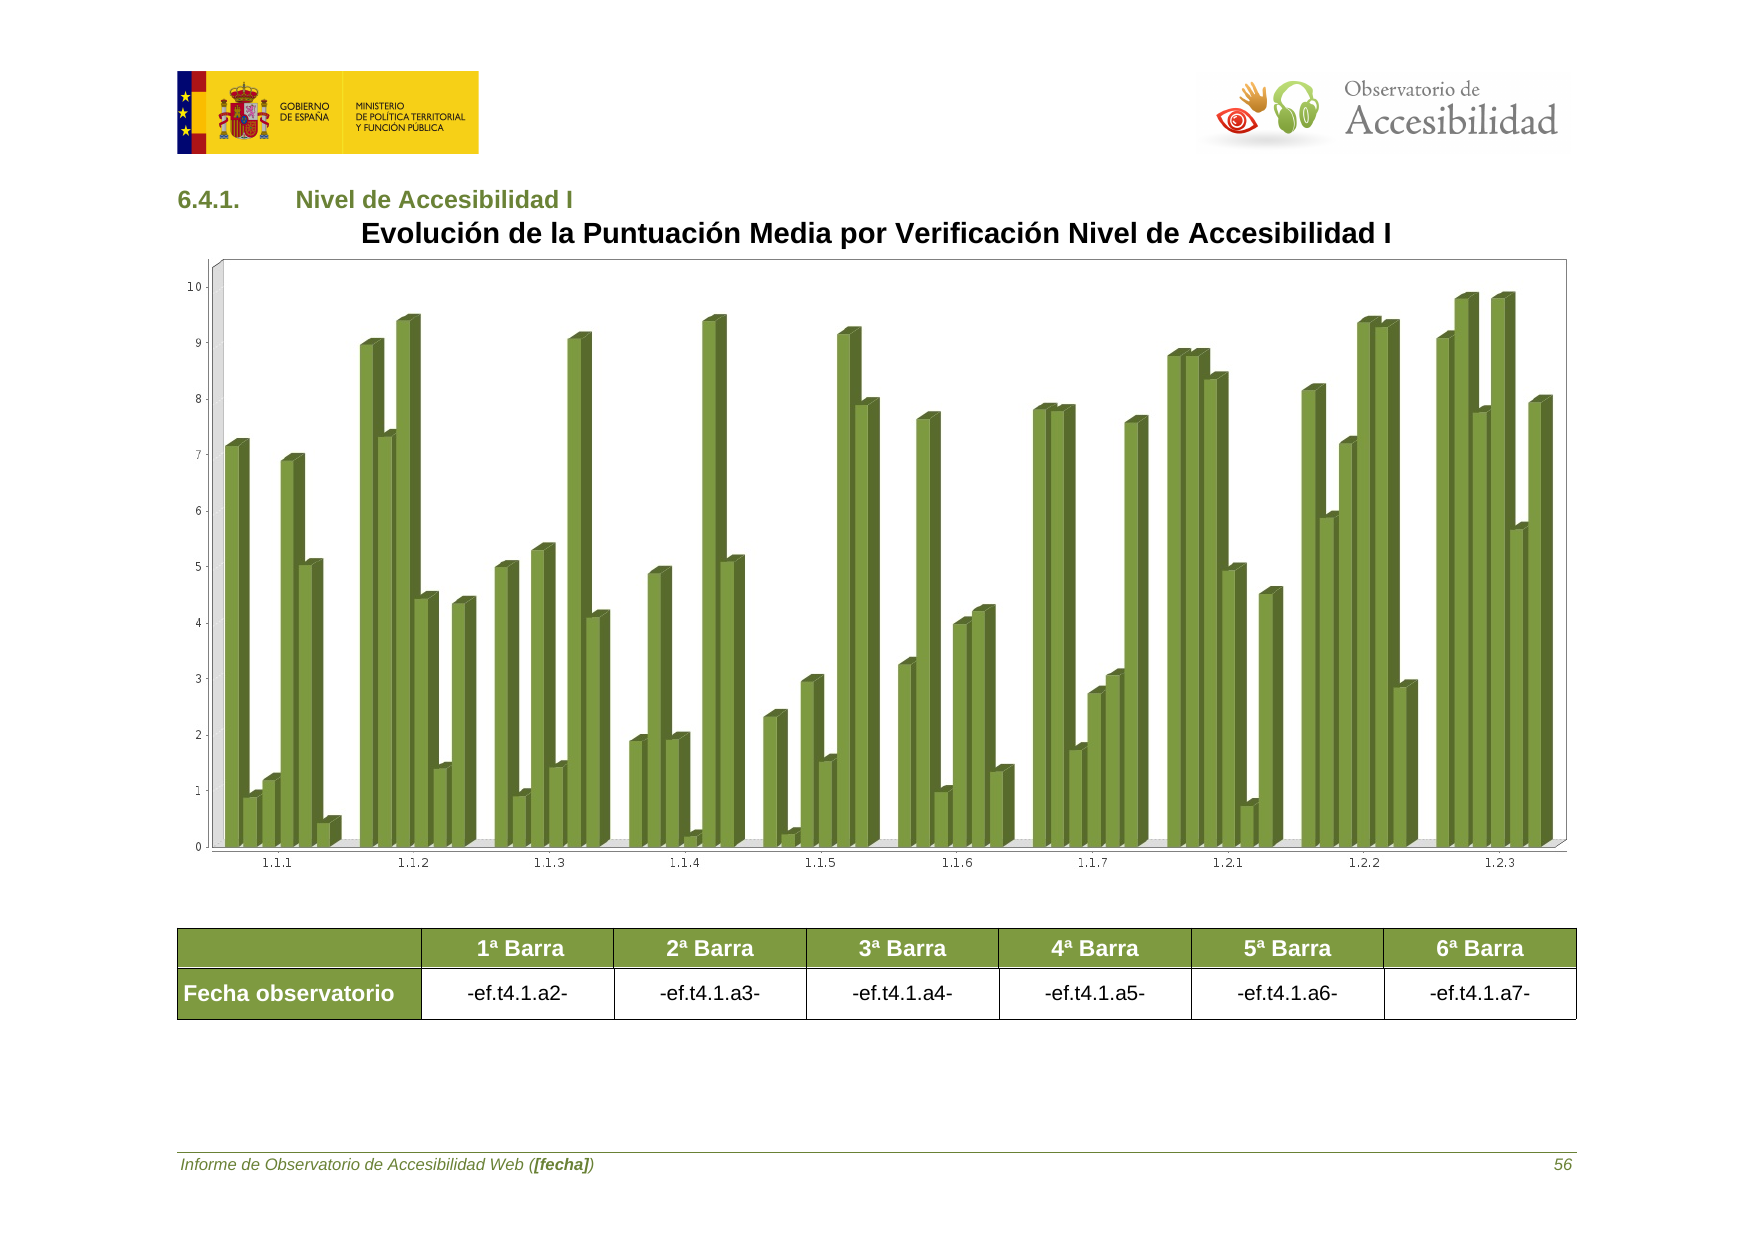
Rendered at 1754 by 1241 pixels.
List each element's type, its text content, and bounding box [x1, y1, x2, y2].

table_header 2ª Barra [614, 929, 806, 967]
table_cell Fecha observatorio [178, 969, 421, 1019]
table_header 1ª Barra [422, 929, 613, 967]
table_cell -ef.t4.1.a4- [807, 969, 999, 1019]
table_header 4ª Barra [999, 929, 1191, 967]
picture [1196, 72, 1572, 154]
subtitle Nivel de Accesibilidad I [177, 185, 1577, 214]
table_cell -ef.t4.1.a3- [615, 969, 806, 1019]
table_header 5ª Barra [1192, 929, 1383, 967]
table_header 6ª Barra [1384, 929, 1576, 967]
picture [177, 71, 479, 154]
table_cell -ef.t4.1.a2- [422, 969, 614, 1019]
text Evolución de la Puntuación Media por Verificación Nivel de Accesibilidad I [177, 216, 1577, 250]
table_cell -ef.t4.1.a7- [1385, 969, 1576, 1019]
table_cell -ef.t4.1.a6- [1192, 969, 1384, 1019]
table_cell -ef.t4.1.a5- [1000, 969, 1191, 1019]
table_header [178, 929, 421, 967]
table_header 3ª Barra [807, 929, 998, 967]
picture [177, 250, 1577, 875]
